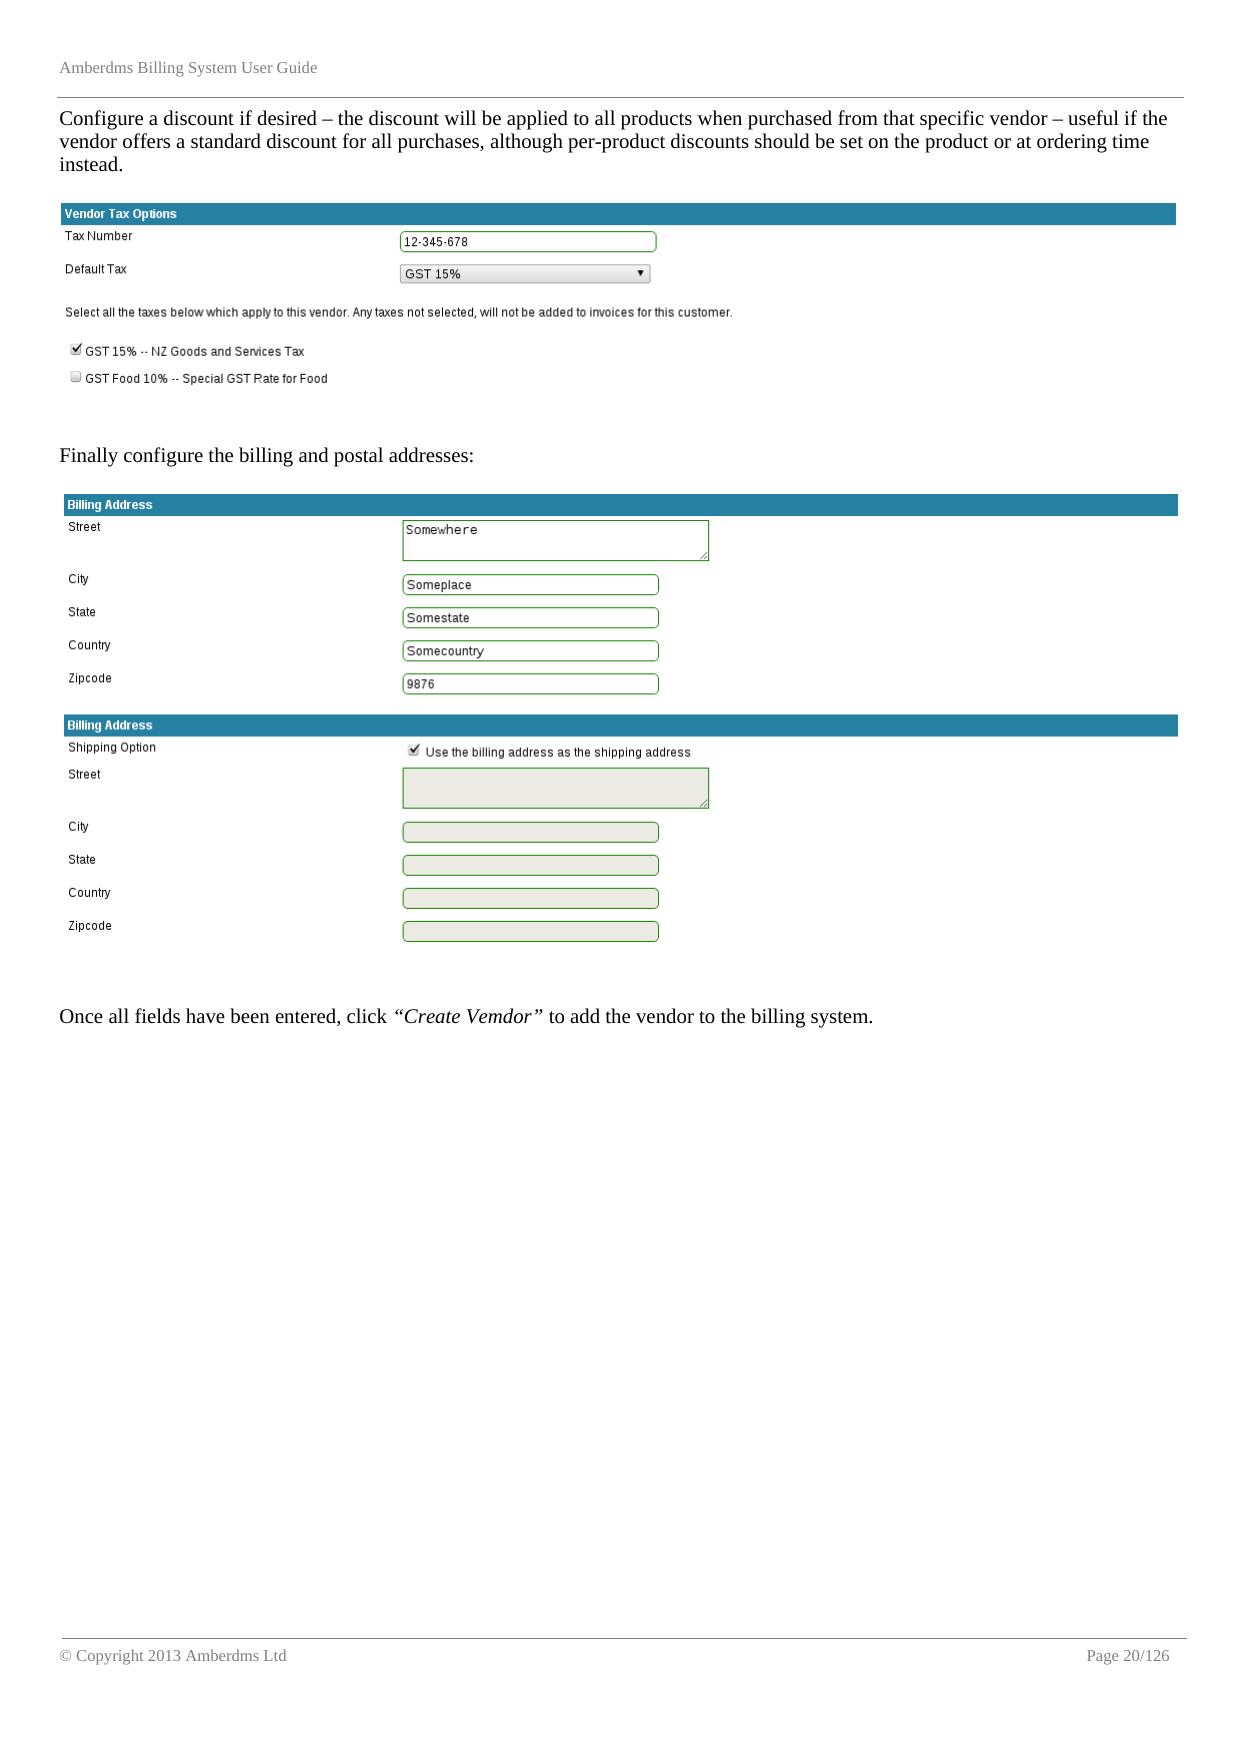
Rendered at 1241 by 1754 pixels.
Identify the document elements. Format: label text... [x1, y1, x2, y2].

text Once all fields have been entered, click “Create Vemdor” to add the vendor to the billing system. [59, 1005, 1181, 1028]
text Finally configure the billing and postal addresses: [59, 444, 1181, 467]
picture [59, 199, 1182, 398]
text Configure a discount if desired – the discount will be applied to all products when purchased from that specific vendor – useful if the vendor offers a standard discount for all purchases, although per-product discounts should be set on the product or at ordering time instead. [59, 107, 1181, 176]
picture [59, 490, 1182, 959]
